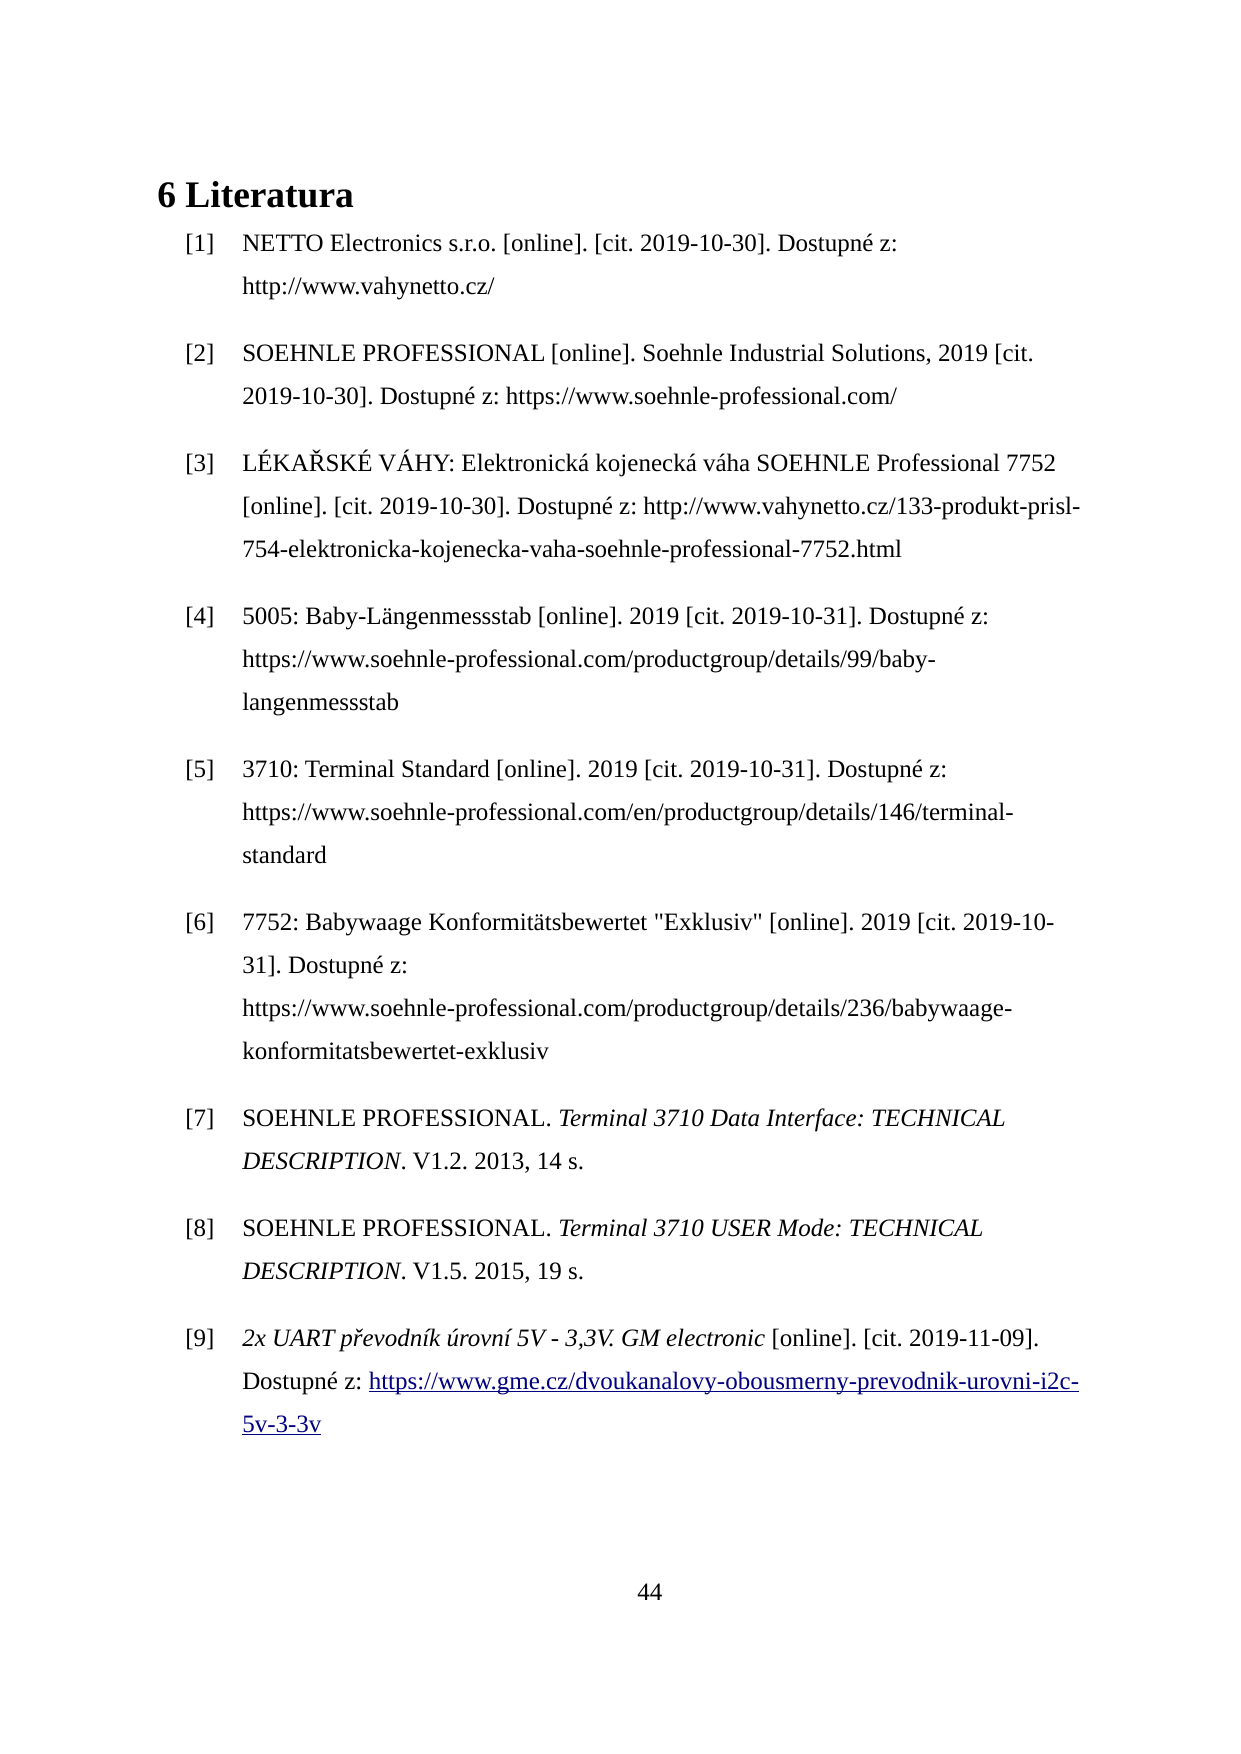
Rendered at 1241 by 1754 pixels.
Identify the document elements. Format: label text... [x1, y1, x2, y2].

list 5005: Baby-Längenmessstab [online]. 2019 [cit. 2019-10-31]. Dostupné z: https://www.soehnle-professional.com/productgroup/details/99/baby-langenmessstab [185, 601, 1093, 716]
list 2x UART převodník úrovní 5V - 3,3V. GM electronic [online]. [cit. 2019-11-09]. Dostupné z: https://www.gme.cz/dvoukanalovy-obousmerny-prevodnik-urovni-i2c-5v-3-3v [185, 1323, 1093, 1438]
list SOEHNLE PROFESSIONAL. Terminal 3710 Data Interface: TECHNICAL DESCRIPTION. V1.2. 2013, 14 s. [185, 1103, 1093, 1175]
list 3710: Terminal Standard [online]. 2019 [cit. 2019-10-31]. Dostupné z: https://www.soehnle-professional.com/en/productgroup/details/146/terminal-standard [185, 754, 1093, 869]
list SOEHNLE PROFESSIONAL [online]. Soehnle Industrial Solutions, 2019 [cit. 2019-10-30]. Dostupné z: https://www.soehnle-professional.com/ [185, 338, 1093, 410]
list 7752: Babywaage Konformitätsbewertet "Exklusiv" [online]. 2019 [cit. 2019-10-31]. Dostupné z: https://www.soehnle-professional.com/productgroup/details/236/babywaage-konformitatsbewertet-exklusiv [185, 907, 1093, 1065]
subtitle Literatura [148, 172, 1093, 216]
list SOEHNLE PROFESSIONAL. Terminal 3710 USER Mode: TECHNICAL DESCRIPTION. V1.5. 2015, 19 s. [185, 1213, 1093, 1285]
list NETTO Electronics s.r.o. [online]. [cit. 2019-10-30]. Dostupné z: http://www.vahynetto.cz/ [185, 228, 1093, 300]
list LÉKAŘSKÉ VÁHY: Elektronická kojenecká váha SOEHNLE Professional 7752 [online]. [cit. 2019-10-30]. Dostupné z: http://www.vahynetto.cz/133-produkt-prisl-754-elektronicka-kojenecka-vaha-soehnle-professional-7752.html [185, 448, 1093, 563]
